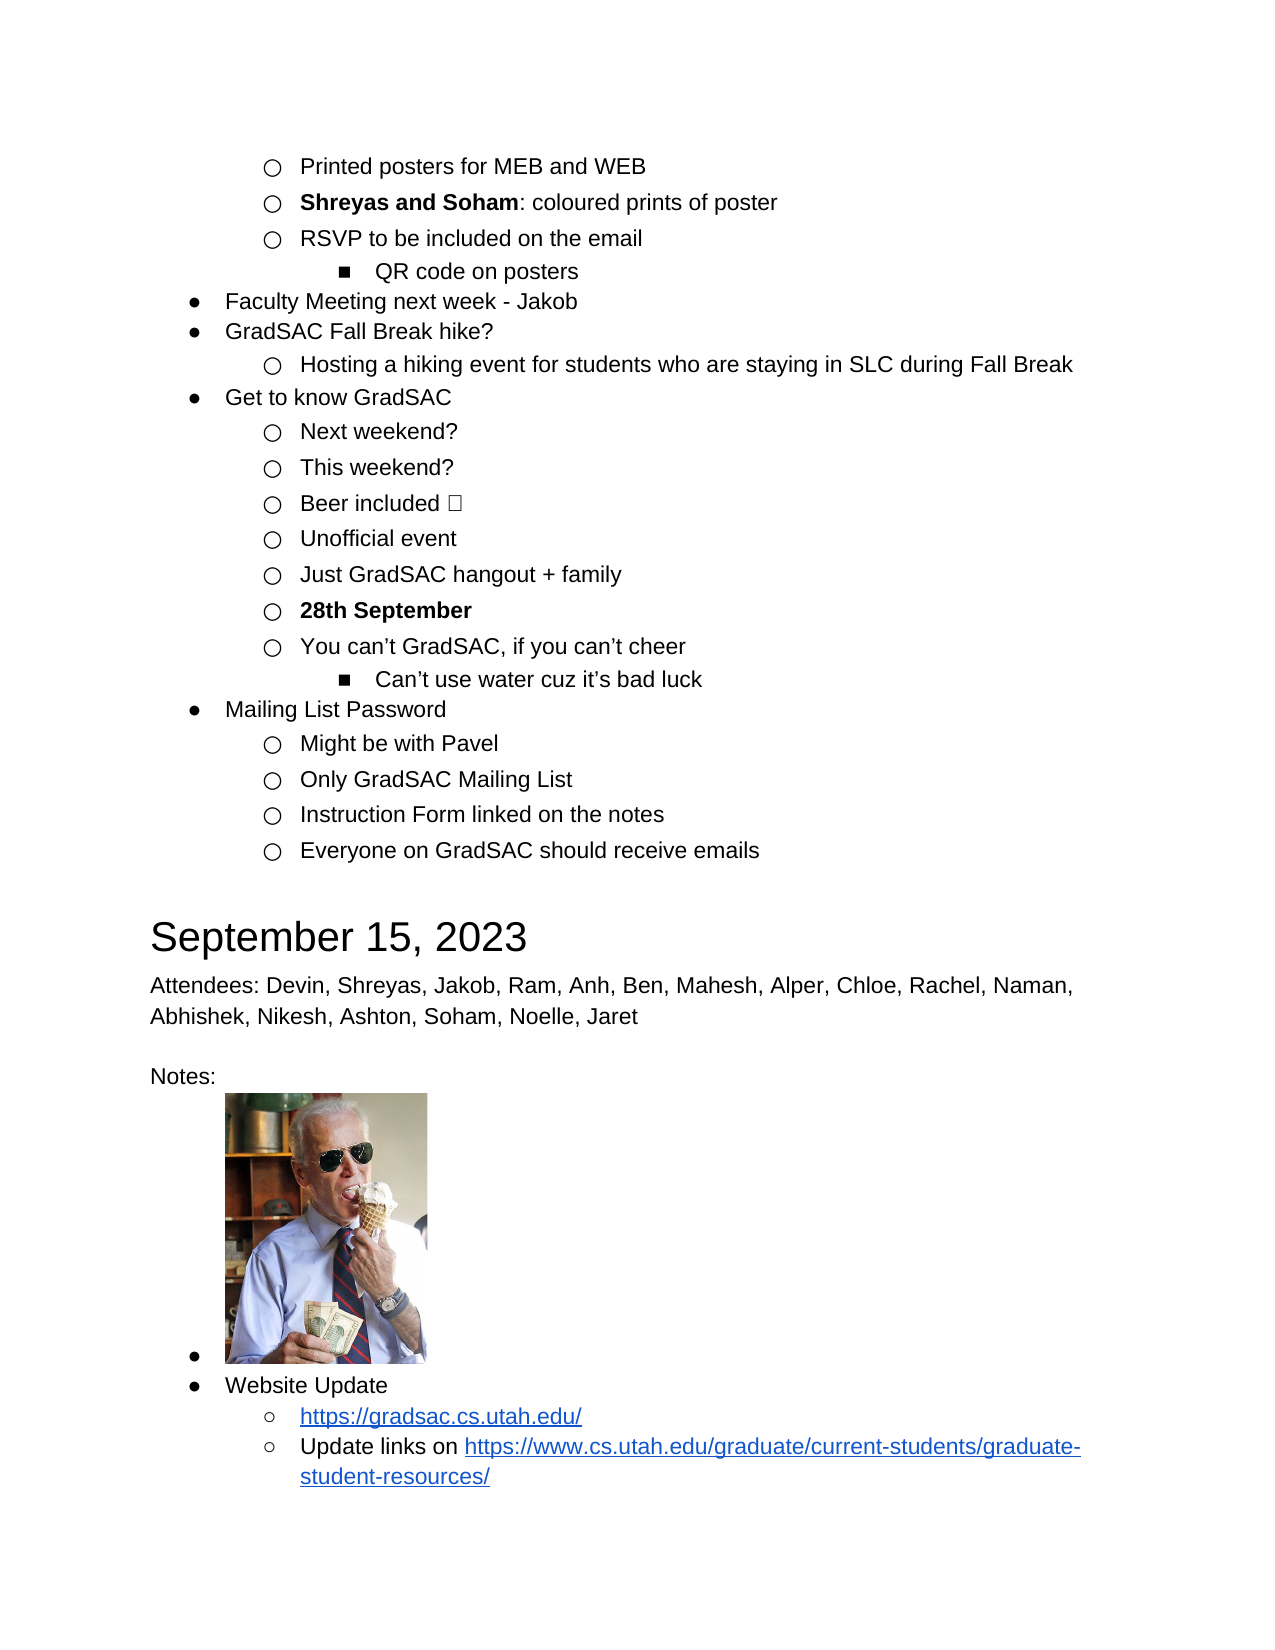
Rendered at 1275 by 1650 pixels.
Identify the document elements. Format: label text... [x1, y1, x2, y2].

list Next weekend? [262, 414, 1125, 446]
list Might be with Pavel [262, 727, 1125, 758]
list Faculty Meeting next week - Jakob [187, 288, 1125, 314]
subtitle September 15, 2023 [150, 912, 1125, 960]
list Only GradSAC Mailing List [262, 762, 1125, 794]
list Update links on https://www.cs.utah.edu/graduate/current-students/graduate-student-resources/ [262, 1433, 1125, 1489]
list Mailing List Password [187, 696, 1125, 723]
list Beer included 🍻 [262, 486, 1125, 518]
text Notes: [150, 1063, 1125, 1089]
list 28th September [262, 594, 1125, 626]
list Just GradSAC hangout + family [262, 558, 1125, 589]
list Website Update [187, 1372, 1125, 1399]
list Can’t use water cuz it’s bad luck [337, 666, 1125, 692]
list RSVP to be included on the email [262, 222, 1125, 253]
list QR code on posters [337, 258, 1125, 284]
list Hosting a hiking event for students who are staying in SLC during Fall Break [262, 348, 1125, 380]
list You can’t GradSAC, if you can’t cheer [262, 630, 1125, 661]
list This weekend? [262, 451, 1125, 482]
list Unofficial event [262, 522, 1125, 554]
list https://gradsac.cs.utah.edu/ [262, 1403, 1125, 1429]
list Printed posters for MEB and WEB [262, 150, 1125, 181]
picture [225, 1093, 428, 1364]
text Attendees: Devin, Shreyas, Jakob, Ram, Anh, Ben, Mahesh, Alper, Chloe, Rachel, Naman, Abhishek, Nikesh, Ashton, Soham, Noelle, Jaret [150, 972, 1125, 1029]
list Instruction Form linked on the notes [262, 798, 1125, 830]
list Everyone on GradSAC should receive emails [262, 834, 1125, 866]
list Shreyas and Soham: coloured prints of poster [262, 186, 1125, 217]
list GradSAC Fall Break hike? [187, 318, 1125, 344]
list Get to know GradSAC [187, 384, 1125, 411]
